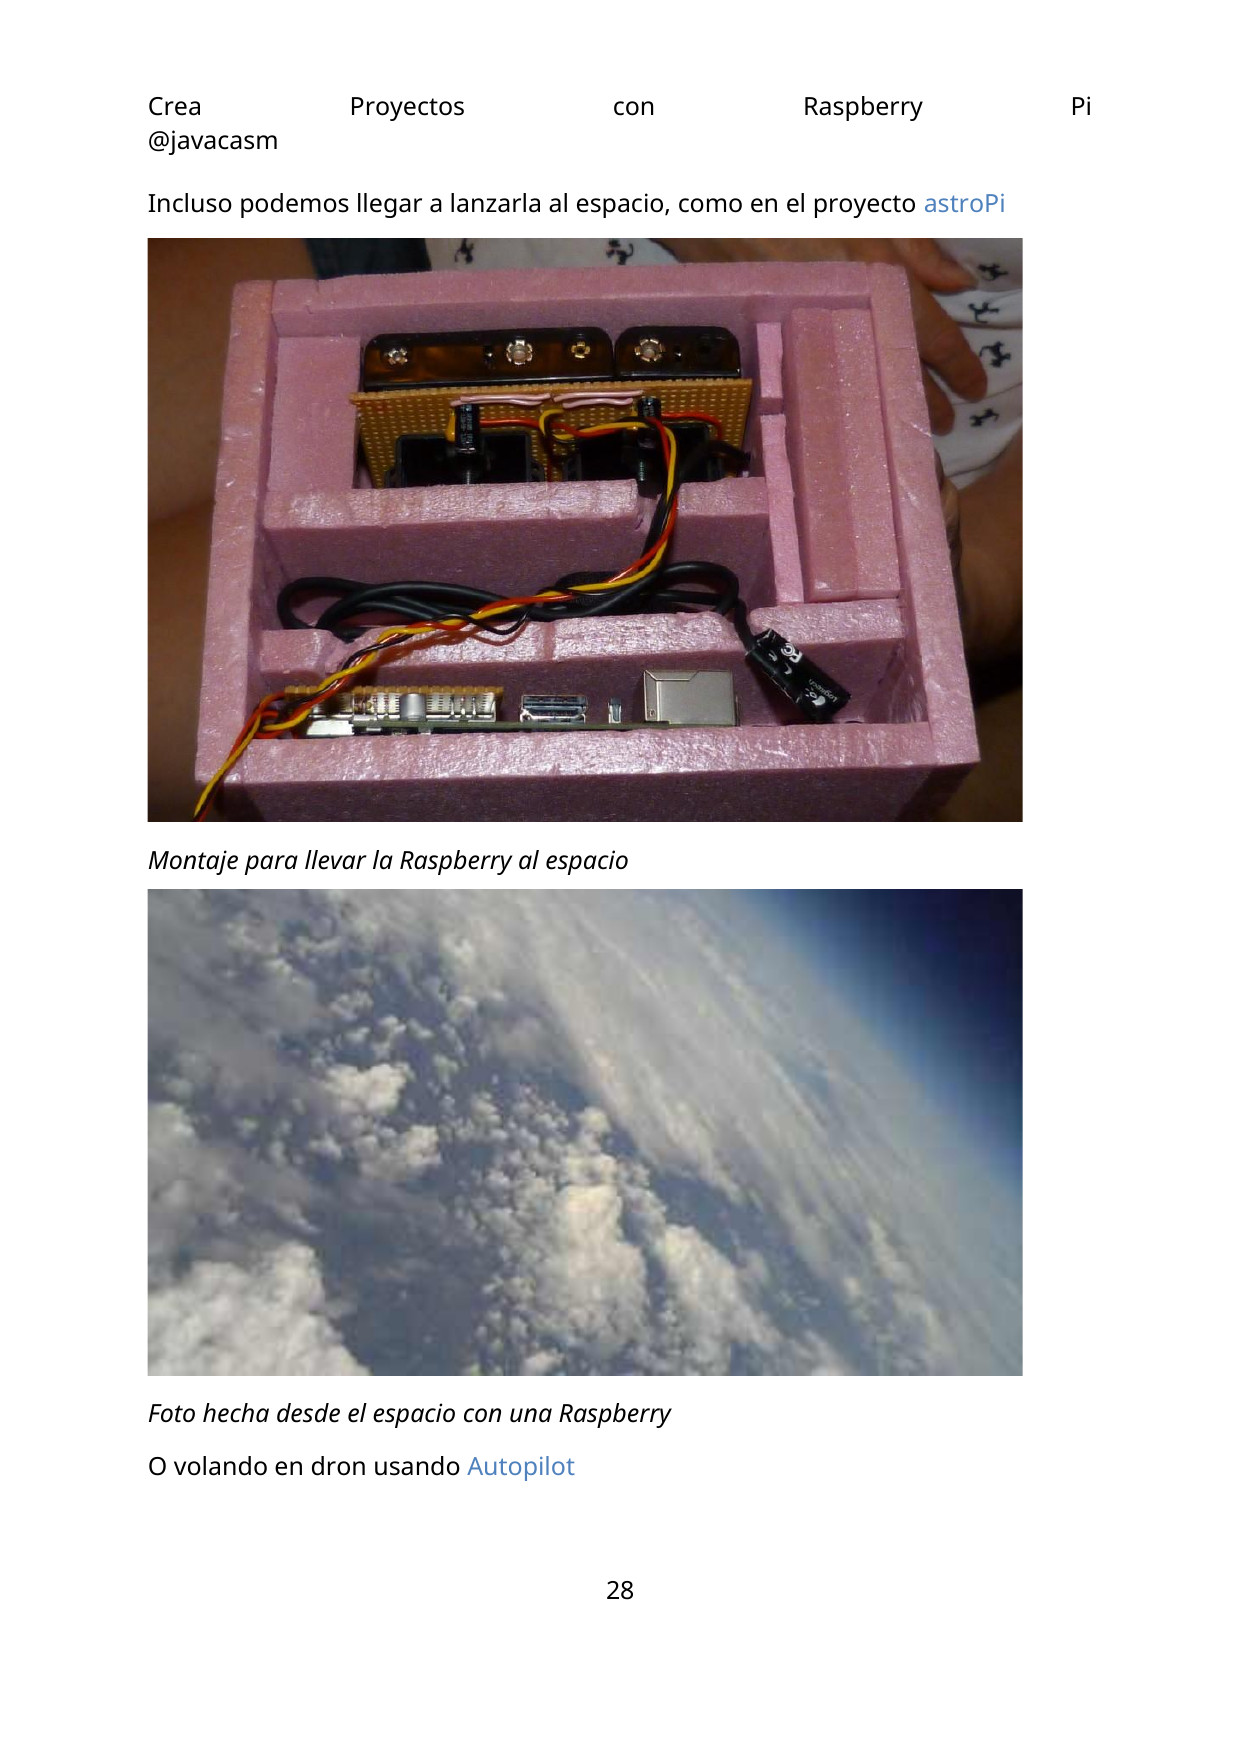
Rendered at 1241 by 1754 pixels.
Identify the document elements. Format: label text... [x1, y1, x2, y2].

picture [147, 889, 1023, 1376]
text Incluso podemos llegar a lanzarla al espacio, como en el proyecto astroPi [148, 186, 1093, 220]
text Foto hecha desde el espacio con una Raspberry [148, 1396, 1093, 1430]
text O volando en dron usando Autopilot [148, 1449, 1093, 1483]
picture [147, 238, 1023, 822]
text Montaje para llevar la Raspberry al espacio [148, 842, 1093, 877]
